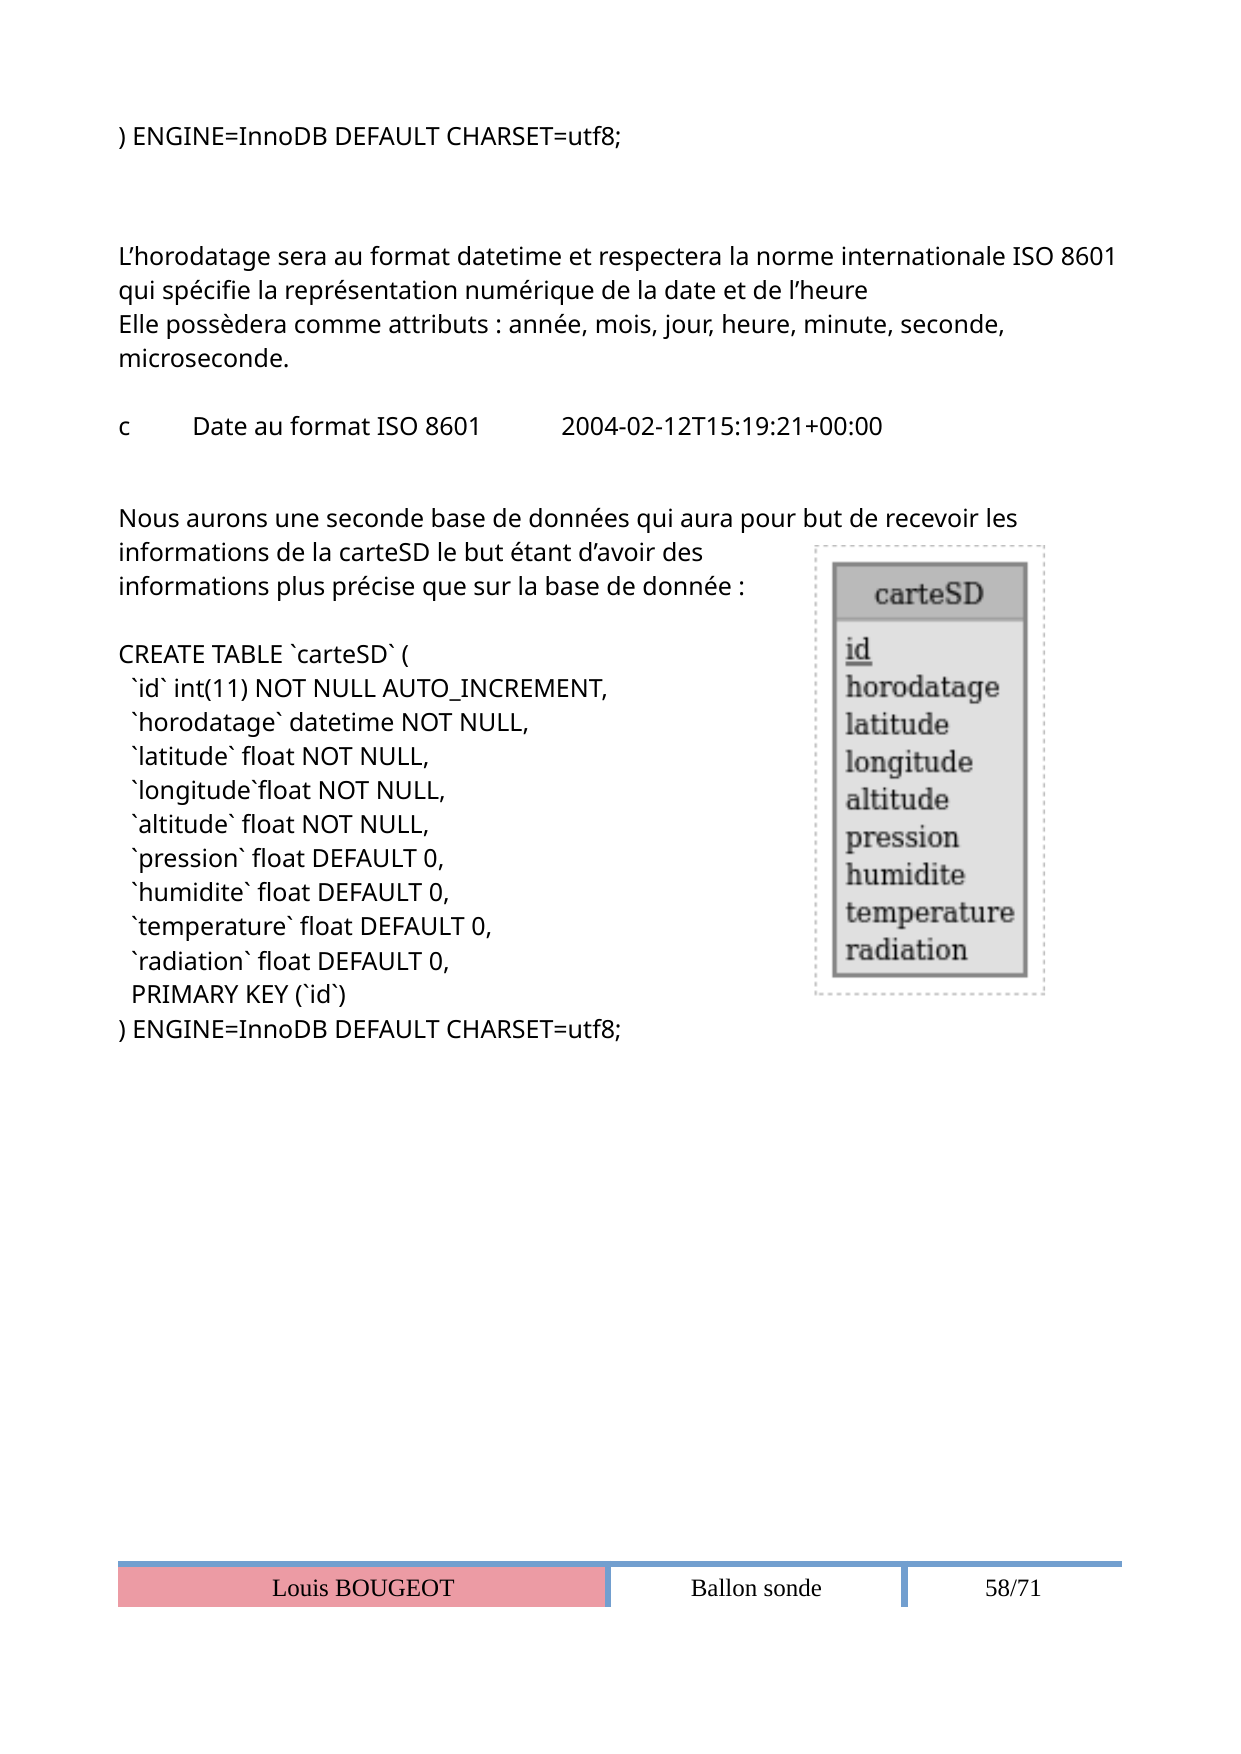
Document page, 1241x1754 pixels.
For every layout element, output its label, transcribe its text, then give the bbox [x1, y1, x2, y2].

text `temperature` float DEFAULT 0, [118, 909, 813, 943]
text [1046, 671, 1122, 705]
text PRIMARY KEY (`id`) [118, 977, 1122, 1011]
text `pression` float DEFAULT 0, [118, 841, 813, 875]
text [1046, 943, 1122, 977]
text [1046, 807, 1122, 841]
text `altitude` float NOT NULL, [118, 807, 813, 841]
text `longitude`float NOT NULL, [118, 773, 813, 807]
text Nous aurons une seconde base de données qui aura pour but de recevoir les informations de la carteSD le but étant d’avoir des informations plus précise que sur la base de donnée : [118, 500, 1122, 602]
text [1046, 909, 1122, 943]
text L’horodatage sera au format datetime et respectera la norme internationale ISO 8601 qui spécifie la représentation numérique de la date et de l’heure [118, 238, 1122, 307]
text [1046, 739, 1122, 773]
text [1046, 841, 1122, 875]
text `horodatage` datetime NOT NULL, [118, 705, 813, 739]
text [1046, 637, 1122, 671]
text CREATE TABLE `carteSD` ( [118, 637, 813, 671]
text ) ENGINE=InnoDB DEFAULT CHARSET=utf8; [118, 1011, 1122, 1045]
picture [813, 545, 1046, 998]
text [1046, 875, 1122, 909]
text Elle possèdera comme attributs : année, mois, jour, heure, minute, seconde, microseconde. c Date au format ISO 8601 2004-02-12T15:19:21+00:00 [118, 307, 1122, 500]
text `id` int(11) NOT NULL AUTO_INCREMENT, [118, 671, 813, 705]
text `latitude` float NOT NULL, [118, 739, 813, 773]
text `radiation` float DEFAULT 0, [118, 943, 813, 977]
text `humidite` float DEFAULT 0, [118, 875, 813, 909]
text [1046, 705, 1122, 739]
text ) ENGINE=InnoDB DEFAULT CHARSET=utf8; [118, 118, 1122, 152]
text [1046, 773, 1122, 807]
